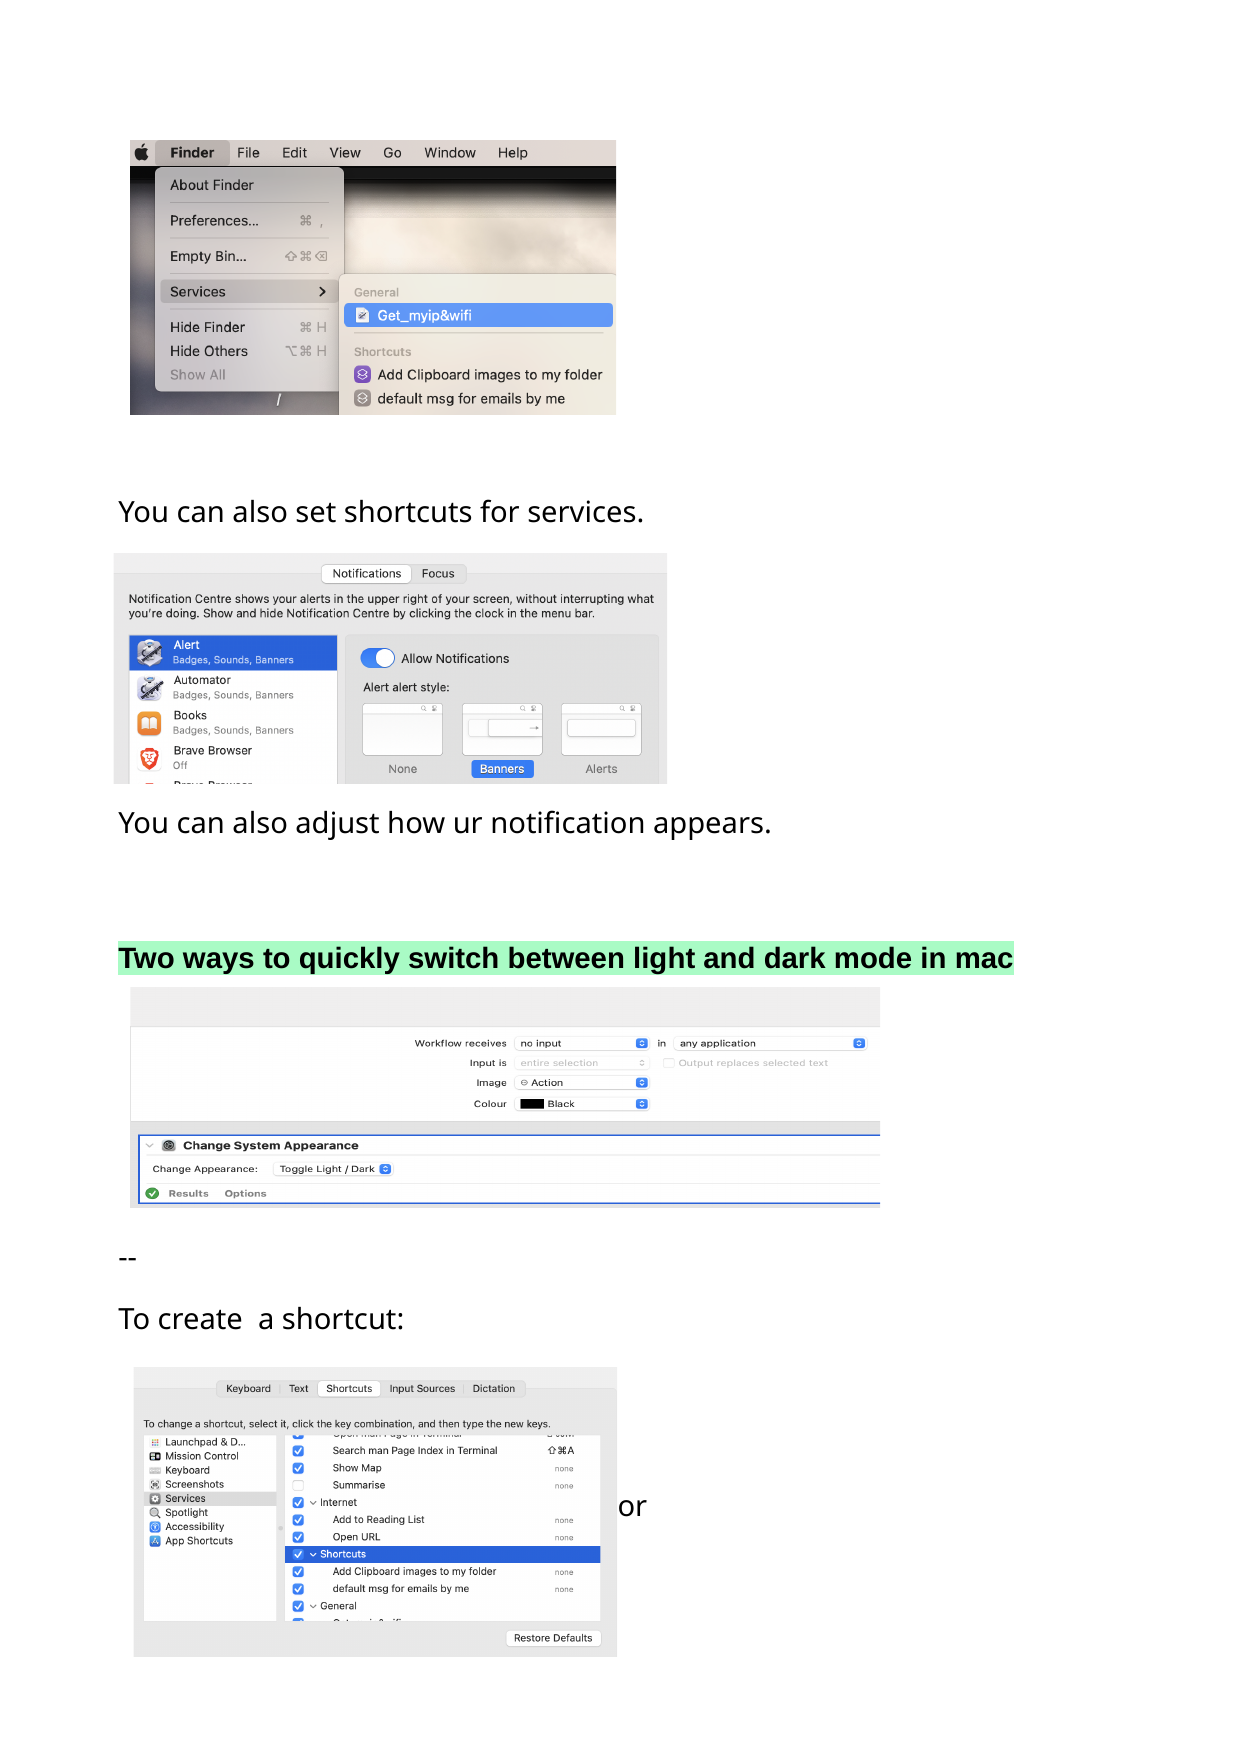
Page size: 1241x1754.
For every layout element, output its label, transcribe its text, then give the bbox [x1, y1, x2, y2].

text or [618, 1485, 1122, 1524]
text To create a shortcut: [118, 1298, 1122, 1338]
text -- [118, 1236, 1122, 1276]
text [118, 1485, 133, 1524]
text You can also set shortcuts for services. [118, 491, 1122, 531]
subtitle Two ways to quickly switch between light and dark mode in mac [1014, 941, 1122, 975]
picture [130, 987, 881, 1208]
picture [113, 553, 668, 784]
picture [130, 140, 617, 415]
picture [133, 1367, 618, 1657]
text You can also adjust how ur notification appears. [118, 802, 1122, 842]
